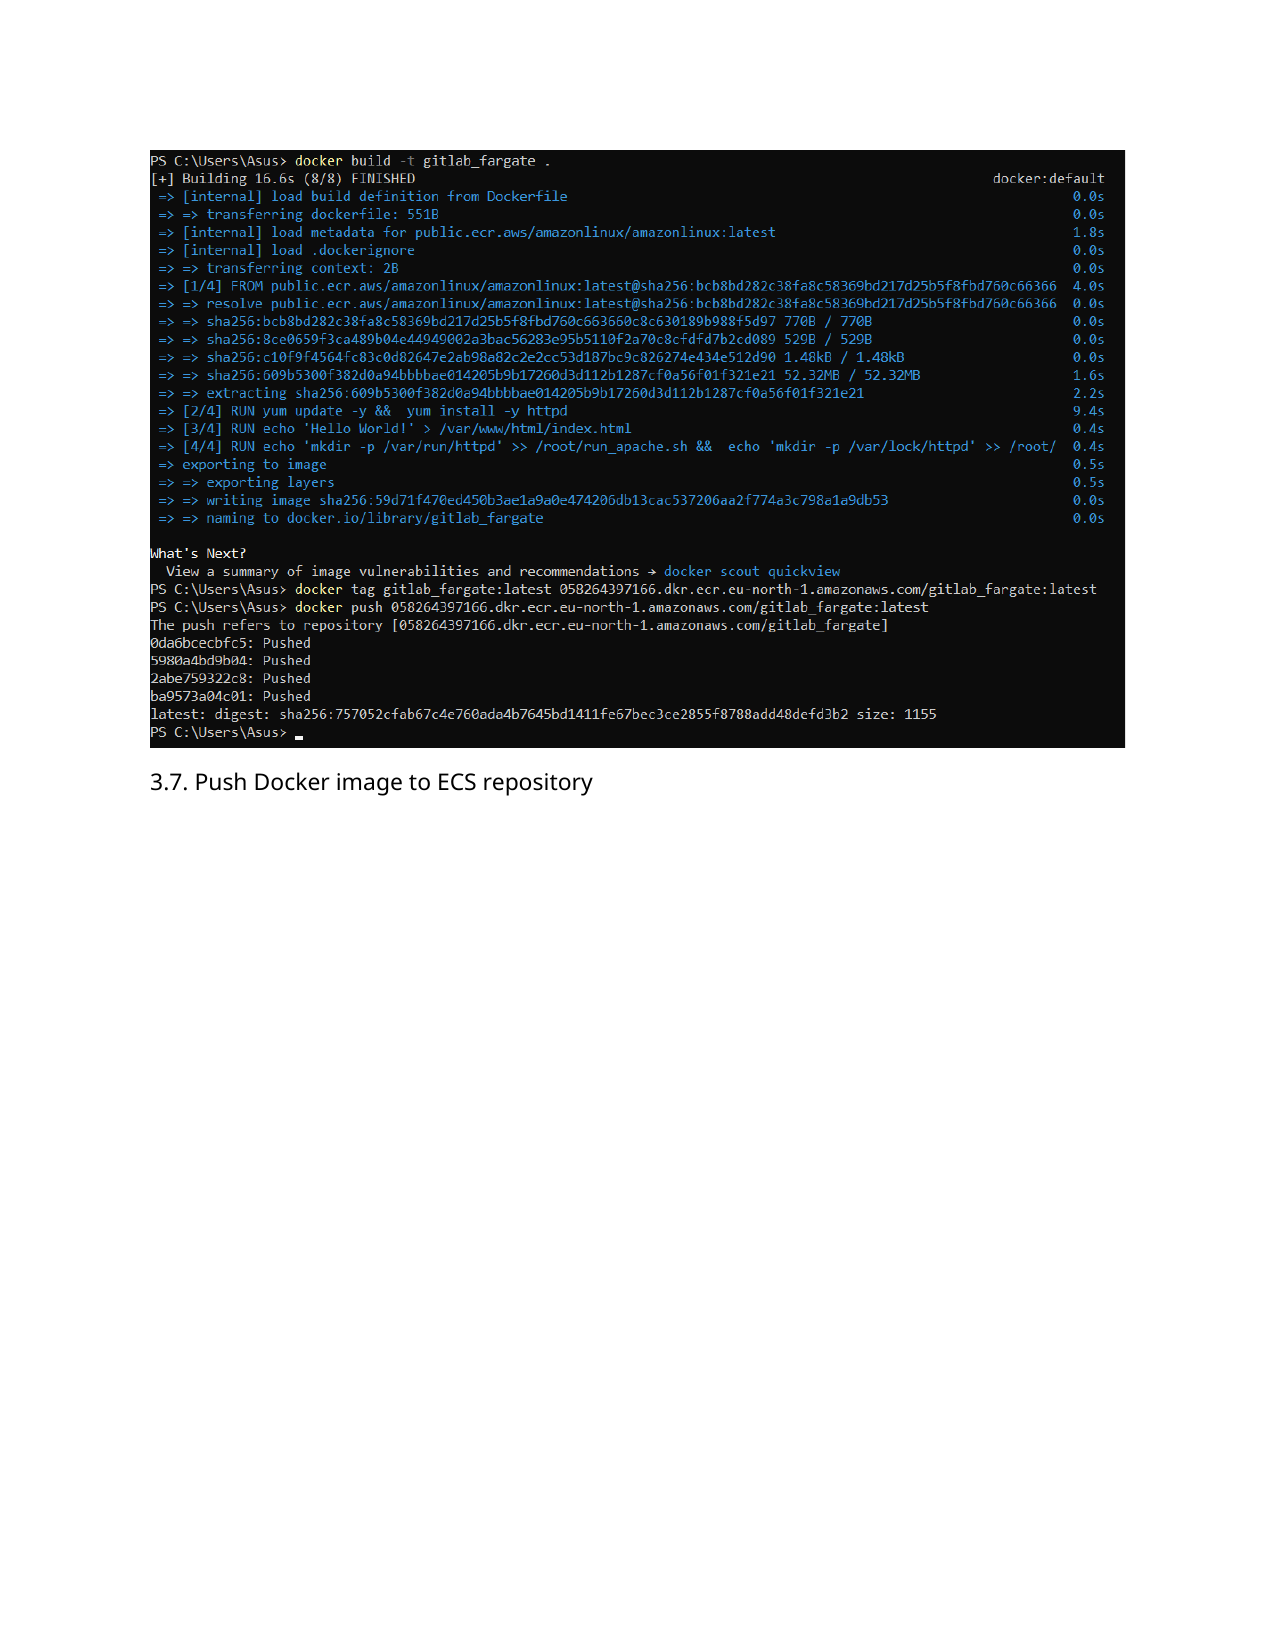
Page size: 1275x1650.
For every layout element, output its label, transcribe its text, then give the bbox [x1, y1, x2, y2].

text 3.7. Push Docker image to ECS repository [150, 766, 1125, 797]
